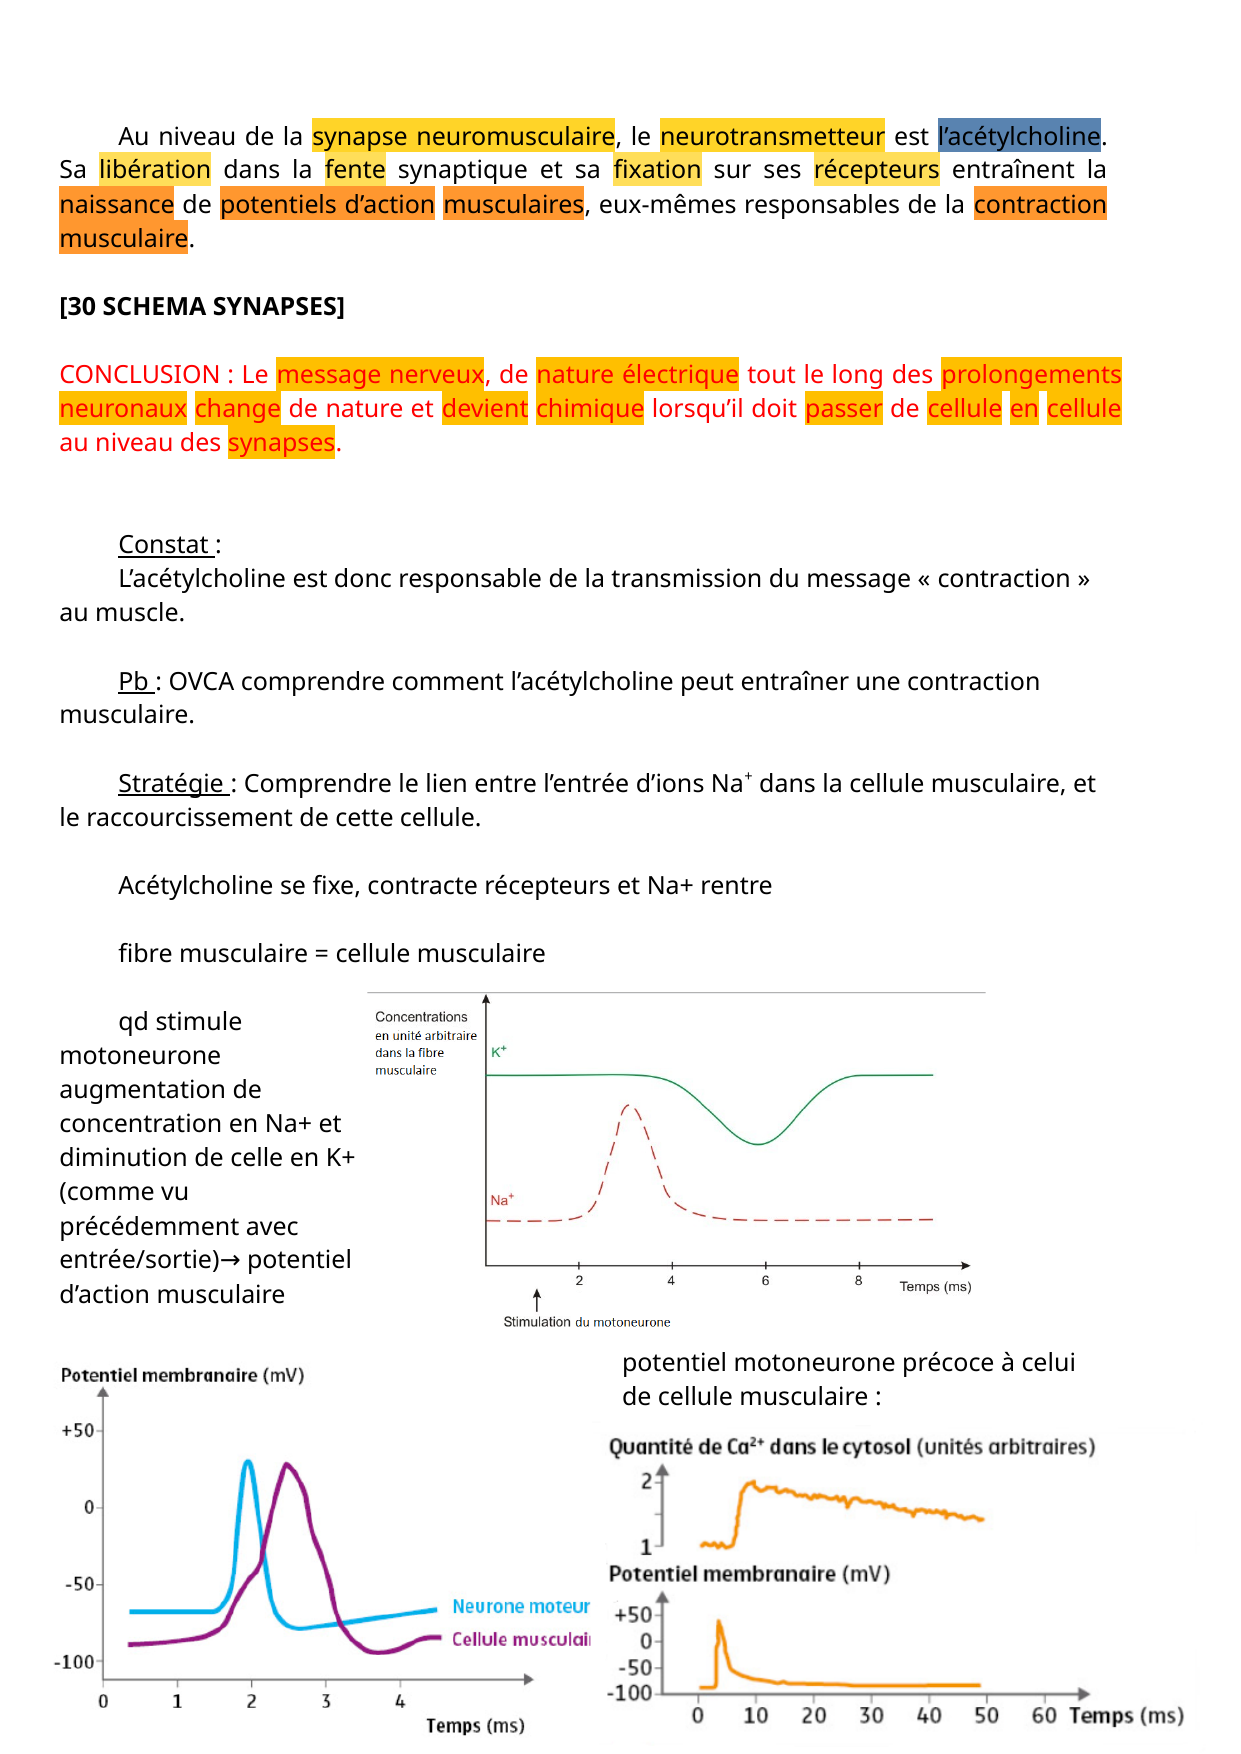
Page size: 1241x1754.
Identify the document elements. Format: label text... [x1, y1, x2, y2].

text [986, 1004, 1107, 1310]
text Constat : [59, 527, 1107, 561]
text L’acétylcholine est donc responsable de la transmission du message « contraction » au muscle. [59, 561, 1107, 629]
text Acétylcholine se fixe, contracte récepteurs et Na+ rentre [59, 867, 1107, 902]
text fibre musculaire = cellule musculaire [59, 936, 1107, 970]
text CONCLUSION : Le message nerveux, de nature électrique tout le long des prolongements neuronaux change de nature et devient chimique lorsqu’il doit passer de cellule en cellule au niveau des synapses. [59, 357, 1122, 459]
picture [367, 992, 986, 1342]
text qd stimule motoneurone augmentation de concentration en Na+ et diminution de celle en K+ (comme vu précédemment avec entrée/sortie)→ potentiel d’action musculaire [59, 1004, 367, 1310]
text Stratégie : Comprendre le lien entre l’entrée d’ions Na+ dans la cellule musculaire, et le raccourcissement de cette cellule. [59, 765, 1107, 833]
picture [52, 1350, 1211, 1754]
text Pb : OVCA comprendre comment l’acétylcholine peut entraîner une contraction musculaire. [59, 663, 1107, 731]
text potentiel motoneurone précoce à celui de cellule musculaire : potentiel d’action ds motoneurone → PA ds cellule musculaire [118, 1344, 1107, 1417]
text [30 SCHEMA SYNAPSES] [59, 288, 1107, 322]
text Au niveau de la synapse neuromusculaire, le neurotransmetteur est l’acétylcholine. Sa libération dans la fente synaptique et sa fixation sur ses récepteurs entraînent la naissance de potentiels d’action musculaires, eux-mêmes responsables de la contraction musculaire. [59, 118, 1107, 254]
